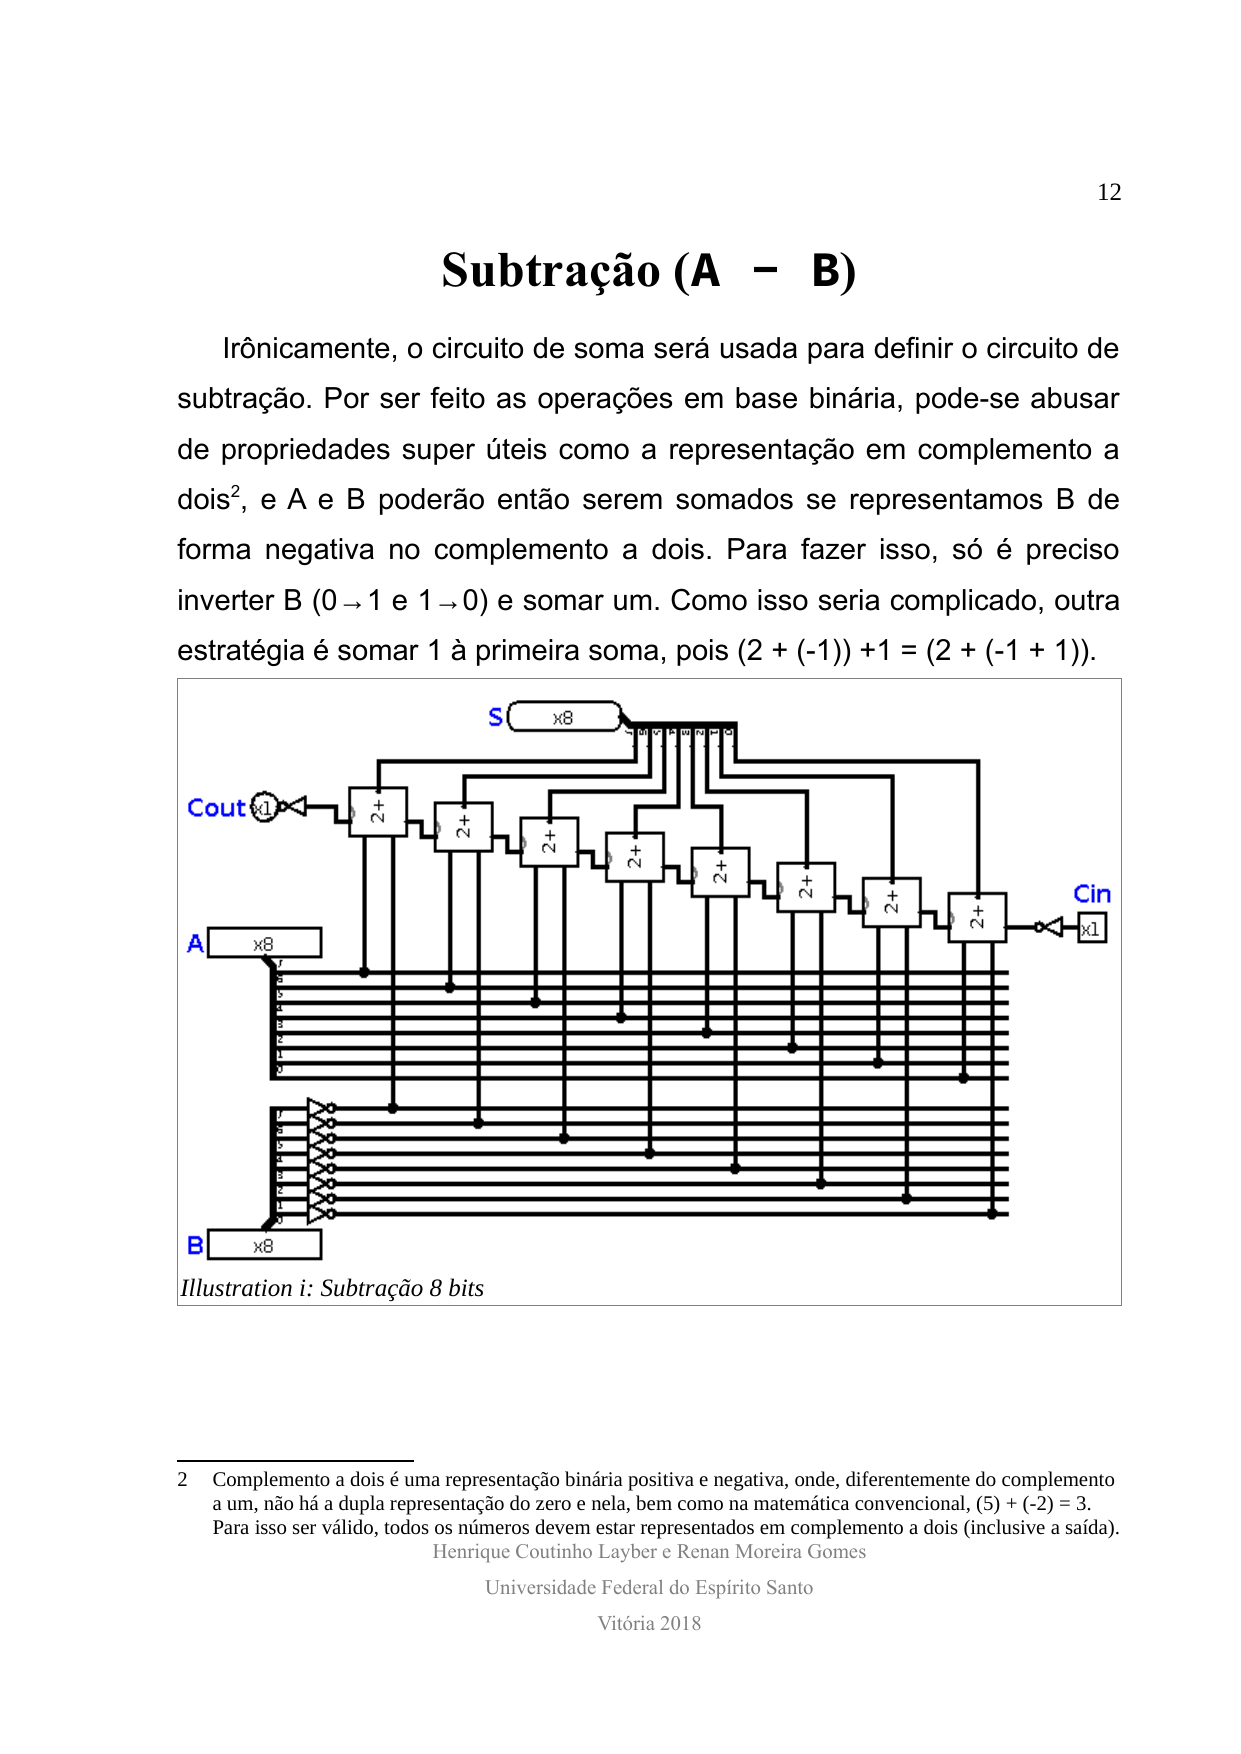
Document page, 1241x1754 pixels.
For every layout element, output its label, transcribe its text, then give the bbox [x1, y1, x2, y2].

text Illustration i: Subtração 8 bits [180, 1268, 1118, 1302]
text Irônicamente, o circuito de soma será usada para definir o circuito de subtração. Por ser feito as operações em base binária, pode-se abusar de propriedades super úteis como a representação em complemento a dois, e A e B poderão então serem somados se representamos B de forma negativa no complemento a dois. Para fazer isso, só é preciso inverter B (0→1 e 1→0) e somar um. Como isso seria complicado, outra estratégia é somar 1 à primeira soma, pois (2 + (-1)) +1 = (2 + (-1 + 1)). [177, 331, 1122, 667]
text Subtração (A - B) [177, 237, 1122, 300]
picture [180, 693, 1119, 1268]
text Complemento a dois é uma representação binária positiva e negativa, onde, diferentemente do complemento a um, não há a dupla representação do zero e nela, bem como na matemática convencional, (5) + (-2) = 3. Para isso ser válido, todos os números devem estar representados em complemento a dois (inclusive a saída). [177, 1467, 1122, 1539]
text [178, 679, 1121, 1305]
